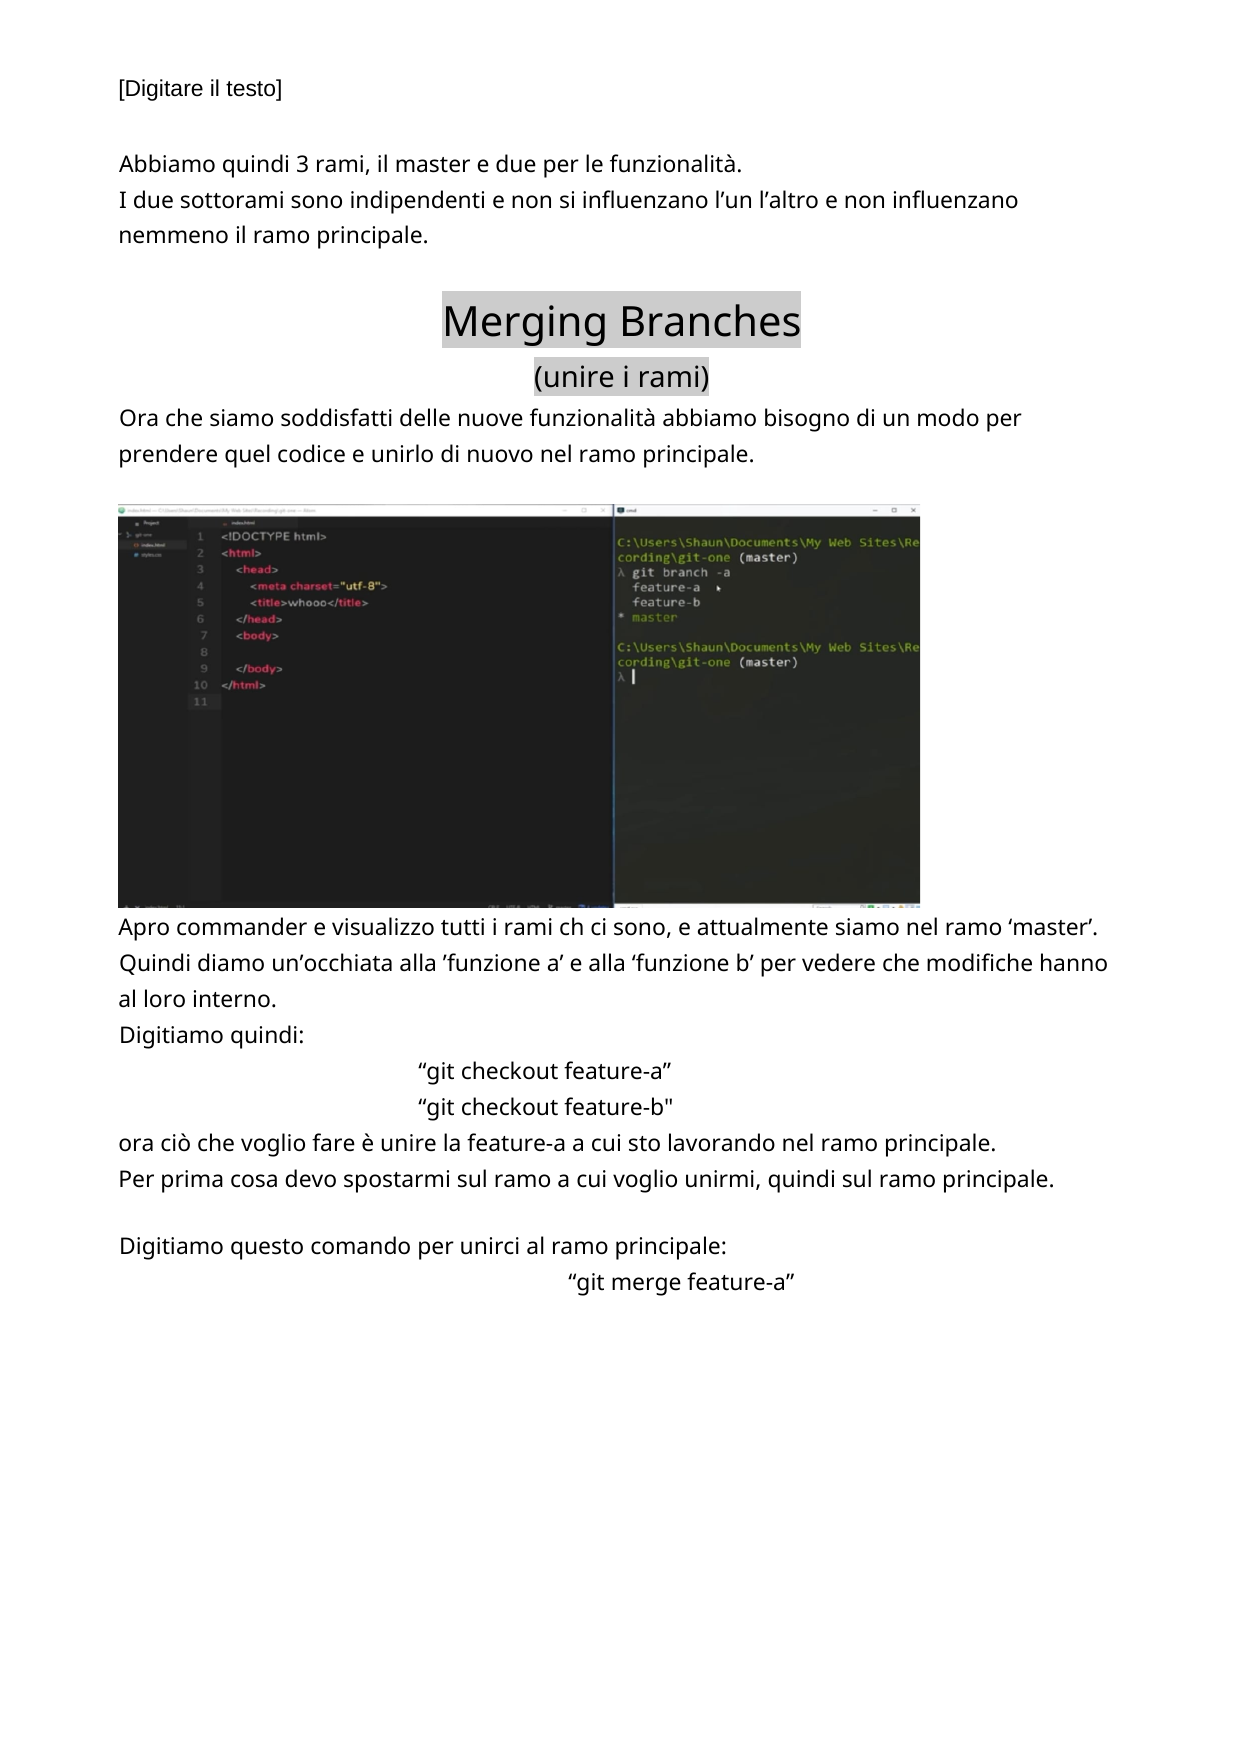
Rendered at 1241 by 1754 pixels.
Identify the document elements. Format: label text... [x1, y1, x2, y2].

text Per prima cosa devo spostarmi sul ramo a cui voglio unirmi, quindi sul ramo principale. [118, 1163, 1124, 1194]
text Merging Branches [118, 291, 1124, 348]
text Quindi diamo un’occhiata alla ’funzione a’ e alla ‘funzione b’ per vedere che modifiche hanno al loro interno. [118, 947, 1124, 1014]
text ora ciò che voglio fare è unire la feature-a a cui sto lavorando nel ramo principale. [118, 1127, 1124, 1158]
picture [118, 504, 921, 908]
text “git checkout feature-b" [118, 1091, 1124, 1122]
text “git merge feature-a” [118, 1266, 1124, 1297]
text (unire i rami) [118, 357, 1124, 396]
text “git checkout feature-a” [118, 1055, 1124, 1086]
text Digitiamo questo comando per unirci al ramo principale: [118, 1230, 1124, 1261]
text Abbiamo quindi 3 rami, il master e due per le funzionalità. [118, 148, 1124, 179]
text Digitiamo quindi: [118, 1019, 1124, 1050]
text Ora che siamo soddisfatti delle nuove funzionalità abbiamo bisogno di un modo per prendere quel codice e unirlo di nuovo nel ramo principale. [118, 402, 1124, 469]
text I due sottorami sono indipendenti e non si influenzano l’un l’altro e non influenzano nemmeno il ramo principale. [118, 183, 1124, 251]
text Apro commander e visualizzo tutti i rami ch ci sono, e attualmente siamo nel ramo ‘master’. [118, 911, 1124, 942]
